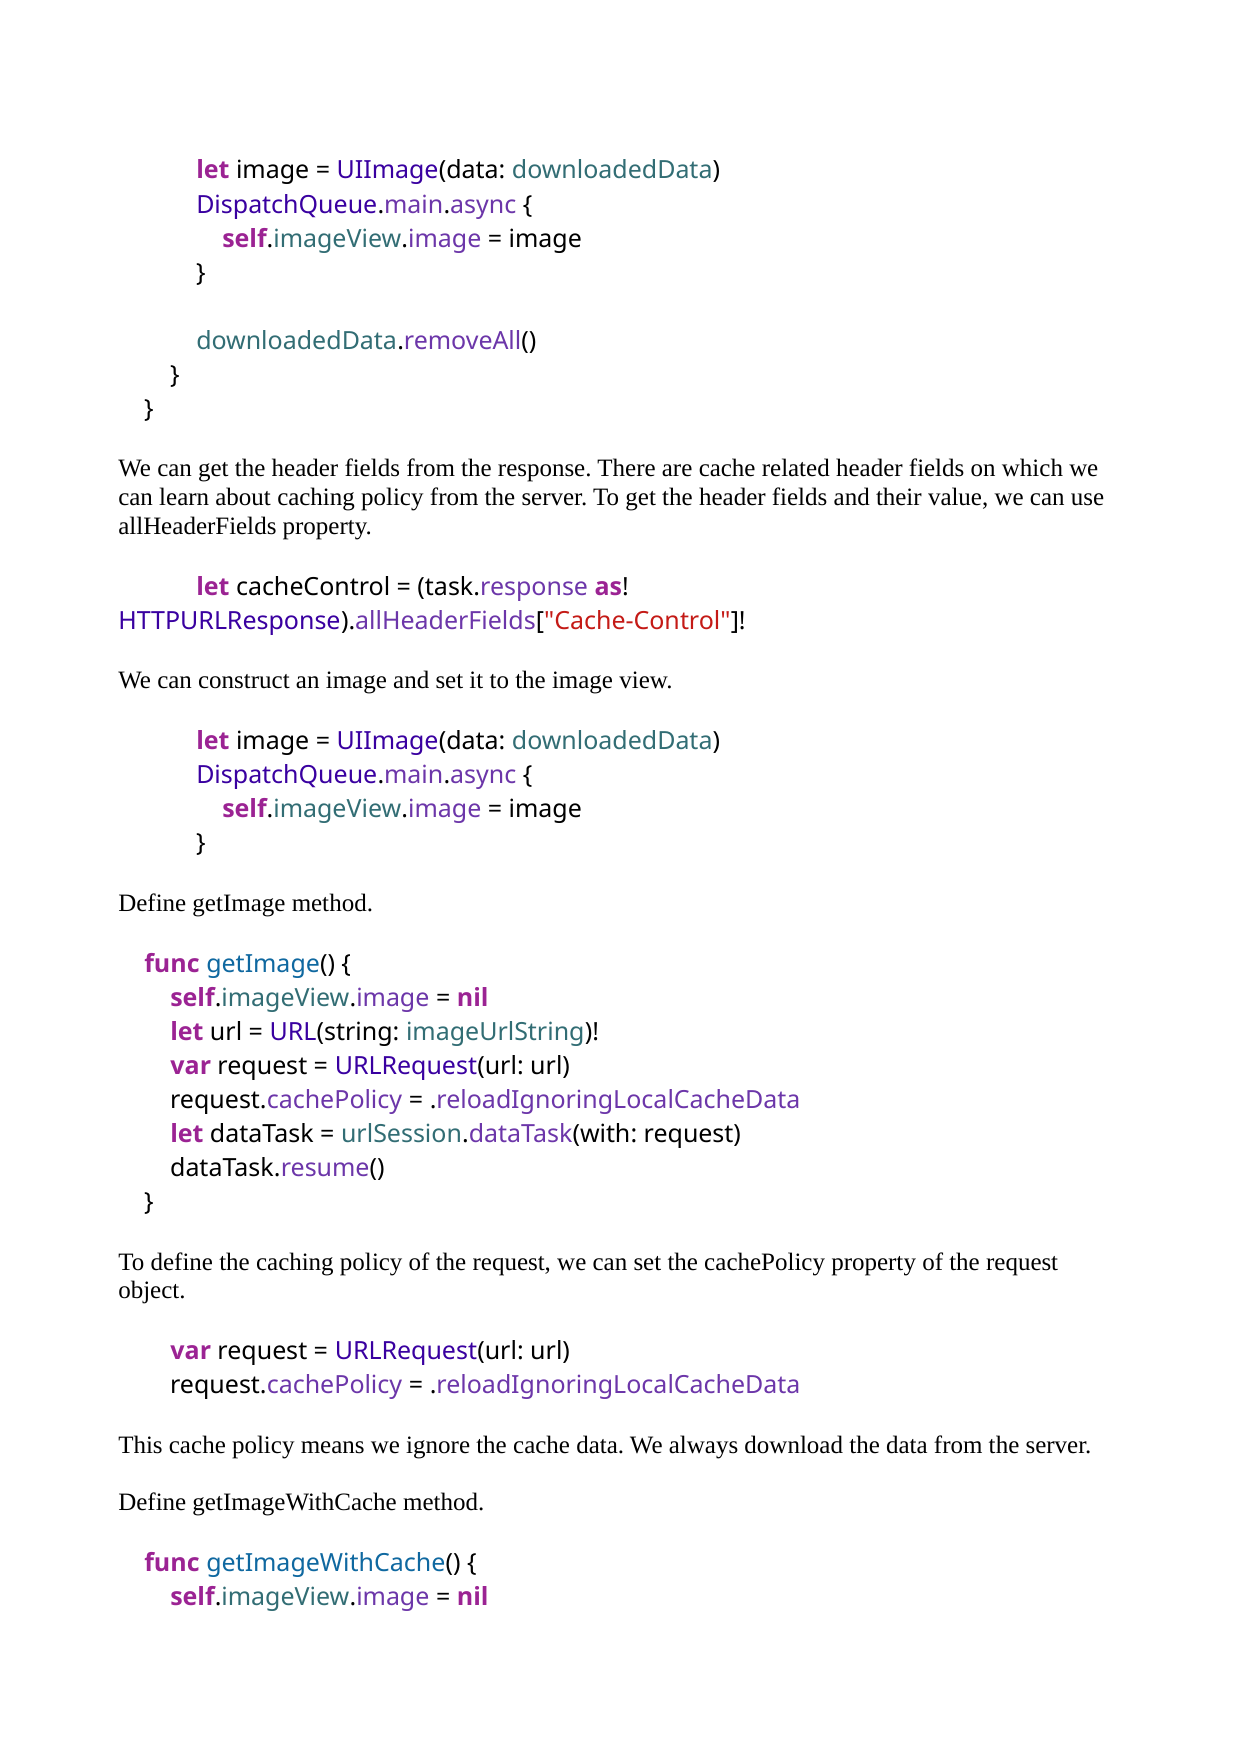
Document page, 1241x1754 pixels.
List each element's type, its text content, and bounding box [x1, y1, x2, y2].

text self.imageView.image = image [118, 791, 1122, 825]
text } [118, 1184, 1122, 1218]
text self.imageView.image = nil [118, 1579, 1122, 1613]
text func getImage() { [118, 945, 1122, 979]
text } [118, 254, 1122, 288]
text var request = URLRequest(url: url) [118, 1333, 1122, 1367]
text let image = UIImage(data: downloadedData) [118, 152, 1122, 186]
text Define getImageWithCache method. [118, 1487, 1122, 1516]
text func getImageWithCache() { [118, 1545, 1122, 1579]
text We can construct an image and set it to the image view. [118, 665, 1122, 694]
text let url = URL(string: imageUrlString)! [118, 1013, 1122, 1047]
text self.imageView.image = nil [118, 979, 1122, 1013]
text var request = URLRequest(url: url) [118, 1047, 1122, 1082]
text This cache policy means we ignore the cache data. We always download the data from the server. [118, 1430, 1122, 1458]
text Define getImage method. [118, 888, 1122, 917]
text DispatchQueue.main.async { [118, 186, 1122, 220]
text request.cachePolicy = .reloadIgnoringLocalCacheData [118, 1367, 1122, 1401]
text DispatchQueue.main.async { [118, 757, 1122, 791]
text let dataTask = urlSession.dataTask(with: request) [118, 1116, 1122, 1150]
text dataTask.resume() [118, 1150, 1122, 1184]
text self.imageView.image = image [118, 220, 1122, 254]
text let cacheControl = (task.response as! HTTPURLResponse).allHeaderFields["Cache-Control"]! [118, 568, 1122, 637]
text request.cachePolicy = .reloadIgnoringLocalCacheData [118, 1082, 1122, 1116]
text } [118, 825, 1122, 859]
text } [118, 357, 1122, 391]
text To define the caching policy of the request, we can set the cachePolicy property of the request object. [118, 1247, 1122, 1304]
text let image = UIImage(data: downloadedData) [118, 723, 1122, 757]
text downloadedData.removeAll() [118, 322, 1122, 357]
text We can get the header fields from the response. There are cache related header fields on which we can learn about caching policy from the server. To get the header fields and their value, we can use allHeaderFields property. [118, 453, 1122, 540]
text } [118, 391, 1122, 425]
